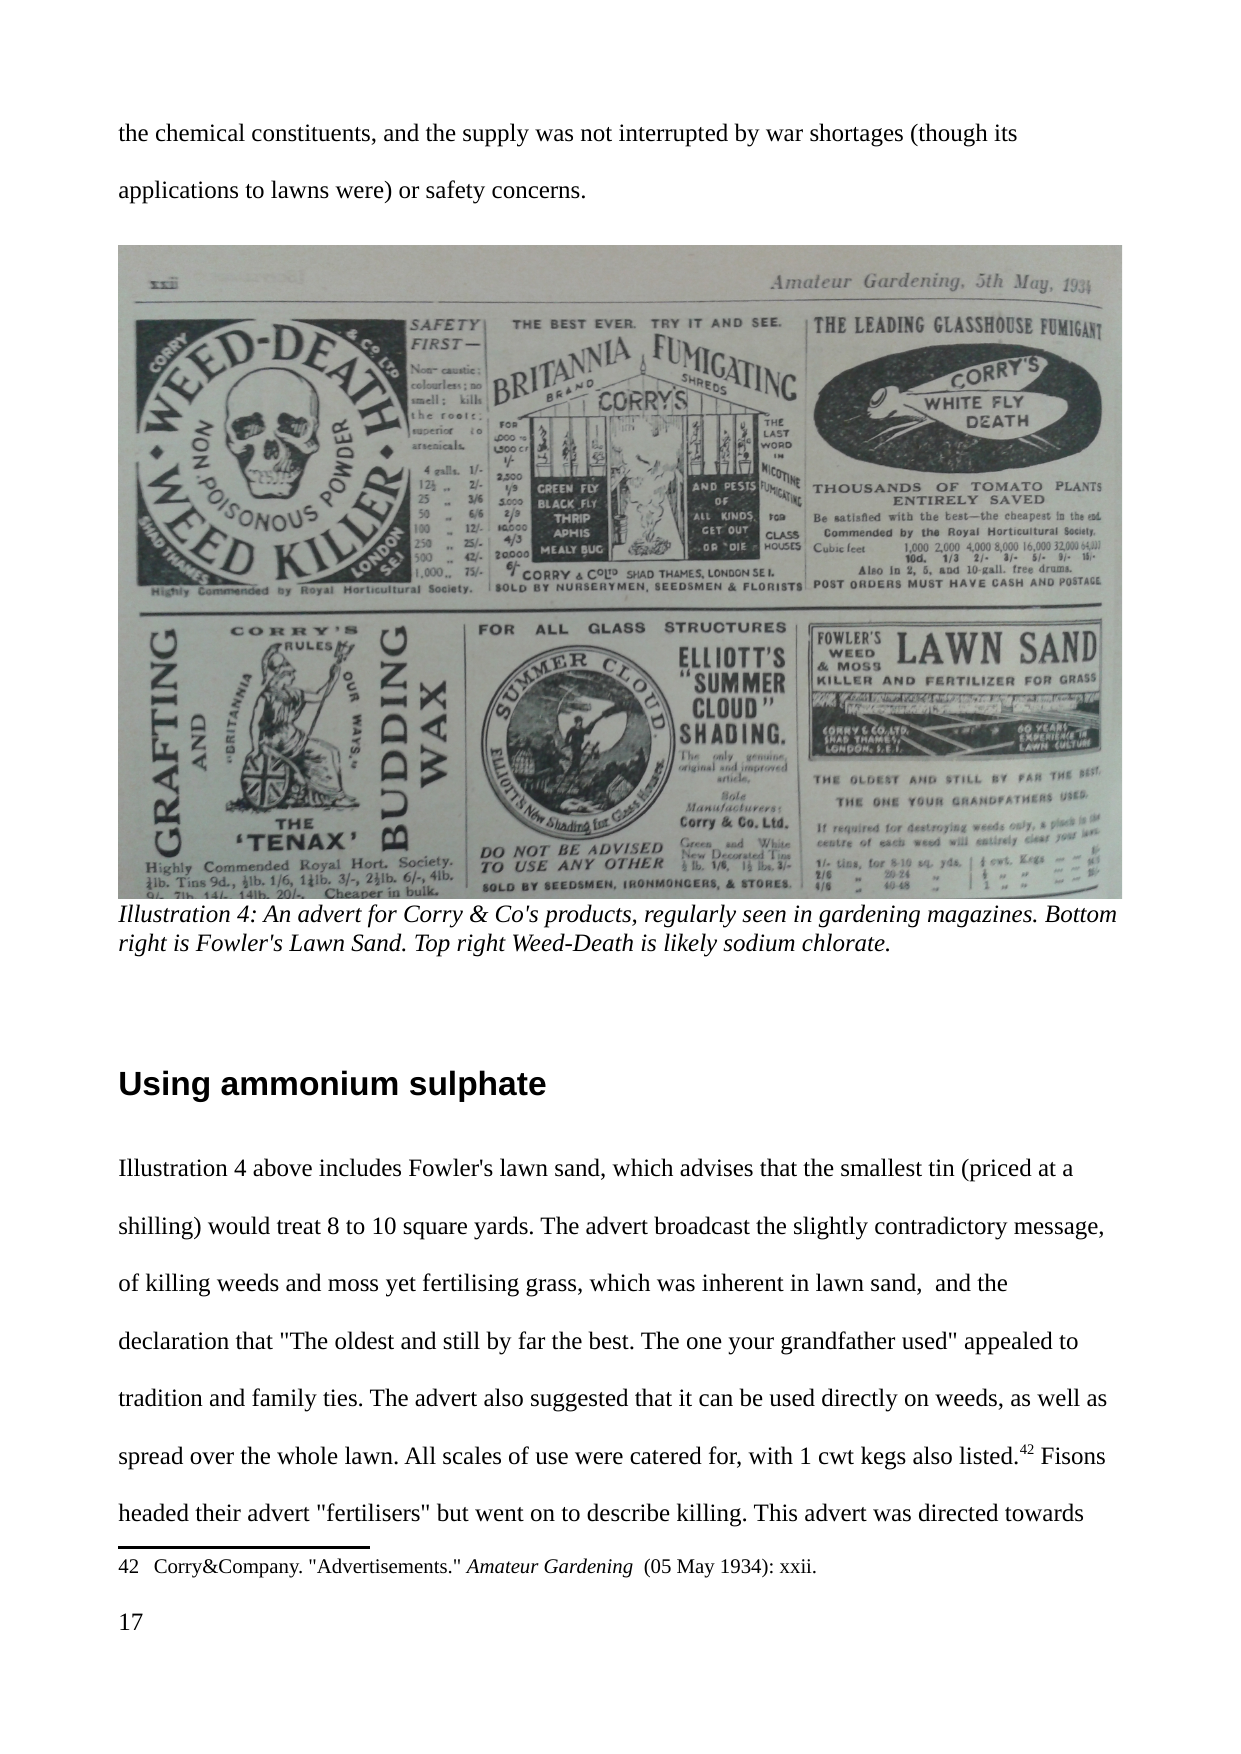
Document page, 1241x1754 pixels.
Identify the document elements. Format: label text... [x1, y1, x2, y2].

text Illustration 4 above includes Fowler's lawn sand, which advises that the smallest tin (priced at a shilling) would treat 8 to 10 square yards. The advert broadcast the slightly contradictory message, of killing weeds and moss yet fertilising grass, which was inherent in lawn sand, and the declaration that "The oldest and still by far the best. The one your grandfather used" appealed to tradition and family ties. The advert also suggested that it can be used directly on weeds, as well as spread over the whole lawn. All scales of use were catered for, with 1 cwt kegs also listed. Fisons headed their advert "fertilisers" but went on to describe killing. This advert was directed towards [118, 1153, 1122, 1527]
picture [118, 245, 1123, 899]
text the chemical constituents, and the supply was not interrupted by war shortages (though its applications to lawns were) or safety concerns. [118, 118, 1122, 204]
text Illustration 4: An advert for Corry & Co's products, regularly seen in gardening magazines. Bottom right is Fowler's Lawn Sand. Top right Weed-Death is likely sodium chlorate. [118, 899, 1122, 956]
text Corry&Company. "Advertisements." Amateur Gardening (05 May 1934): xxii. [118, 1553, 1122, 1578]
subtitle Using ammonium sulphate [118, 1063, 1122, 1102]
